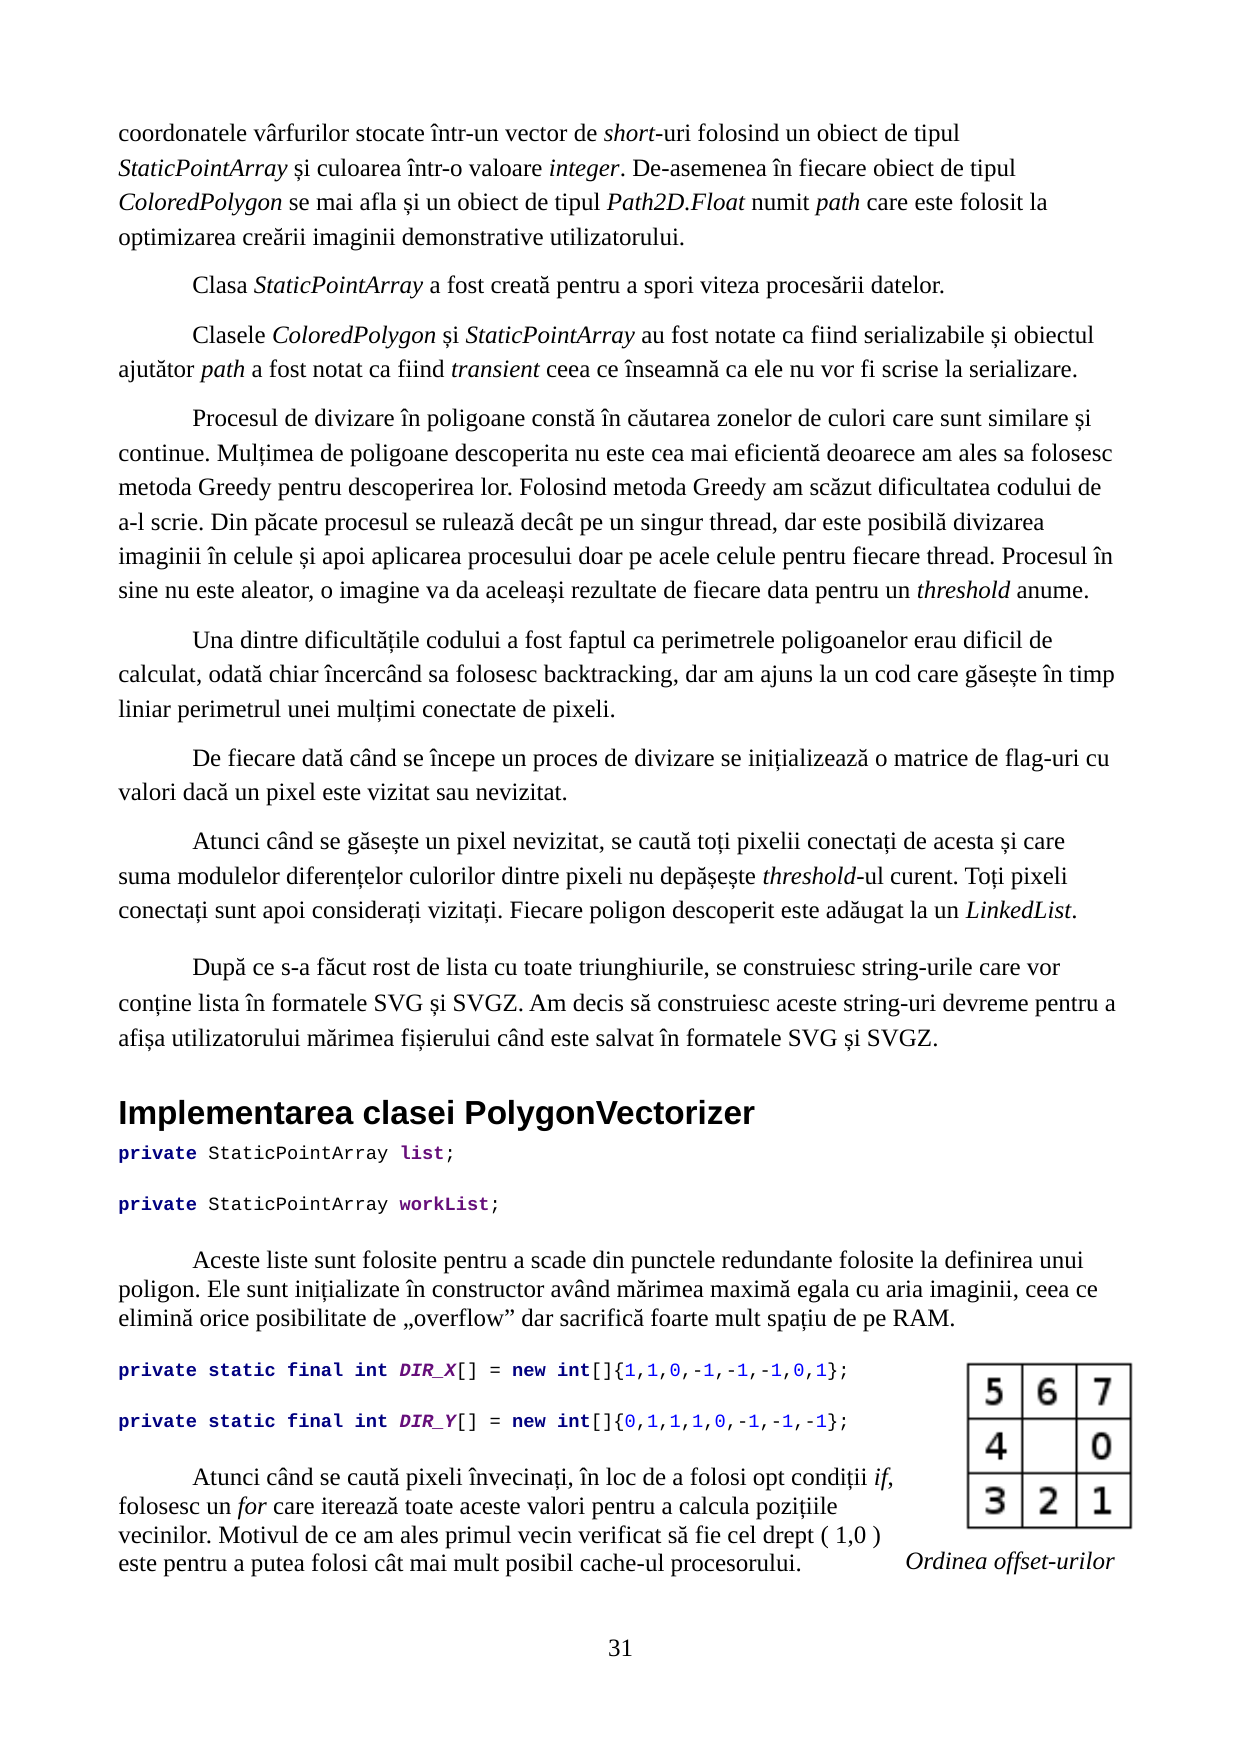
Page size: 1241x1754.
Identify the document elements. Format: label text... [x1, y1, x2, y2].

subtitle Implementarea clasei PolygonVectorizer [118, 1093, 1122, 1131]
text De fiecare dată când se începe un proces de divizare se inițializează o matrice de flag-uri cu valori dacă un pixel este vizitat sau nevizitat. [118, 743, 1122, 806]
text După ce s-a făcut rost de lista cu toate triunghiurile, se construiesc string-urile care vor conține lista în formatele SVG și SVGZ. Am decis să construiesc aceste string-uri devreme pentru a afișa utilizatorului mărimea fișierului când este salvat în formatele SVG și SVGZ. [118, 944, 1122, 1052]
text Ordinea offset-urilor [905, 1546, 1197, 1574]
text private StaticPointArray list; [118, 1144, 1122, 1165]
text Clasele ColoredPolygon și StaticPointArray au fost notate ca fiind serializabile și obiectul ajutător path a fost notat ca fiind transient ceea ce înseamnă ca ele nu vor fi scrise la serializare. [118, 320, 1122, 383]
text Aceste liste sunt folosite pentru a scade din punctele redundante folosite la definirea unui poligon. Ele sunt inițializate în constructor având mărimea maximă egala cu aria imaginii, ceea ce elimină orice posibilitate de „overflow” dar sacrifică foarte mult spațiu de pe RAM. [118, 1245, 1122, 1331]
text Procesul de divizare în poligoane constă în căutarea zonelor de culori care sunt similare și continue. Mulțimea de poligoane descoperita nu este cea mai eficientă deoarece am ales sa folosesc metoda Greedy pentru descoperirea lor. Folosind metoda Greedy am scăzut dificultatea codului de a-l scrie. Din păcate procesul se rulează decât pe un singur thread, dar este posibilă divizarea imaginii în celule și apoi aplicarea procesului doar pe acele celule pentru fiecare thread. Procesul în sine nu este aleator, o imagine va da aceleași rezultate de fiecare data pentru un threshold anume. [118, 403, 1122, 604]
text Atunci când se găsește un pixel nevizitat, se caută toți pixelii conectați de acesta și care suma modulelor diferențelor culorilor dintre pixeli nu depășește threshold-ul curent. Toți pixeli conectați sunt apoi considerați vizitați. Fiecare poligon descoperit este adăugat la un LinkedList. [118, 826, 1122, 924]
text private static final int DIR_Y[] = new int[]{0,1,1,1,0,-1,-1,-1}; [118, 1412, 905, 1433]
text private static final int DIR_X[] = new int[]{1,1,0,-1,-1,-1,0,1}; [118, 1361, 905, 1382]
text [905, 1335, 1197, 1347]
text Una dintre dificultățile codului a fost faptul ca perimetrele poligoanelor erau dificil de calculat, odată chiar încercând sa folosesc backtracking, dar am ajuns la un cod care găsește în timp liniar perimetrul unei mulțimi conectate de pixeli. [118, 625, 1122, 722]
picture [905, 1347, 1197, 1546]
text coordonatele vârfurilor stocate într-un vector de short-uri folosind un obiect de tipul StaticPointArray și culoarea într-o valoare integer. De-asemenea în fiecare obiect de tipul ColoredPolygon se mai afla și un obiect de tipul Path2D.Float numit path care este folosit la optimizarea creării imaginii demonstrative utilizatorului. [118, 118, 1122, 250]
text Atunci când se caută pixeli învecinați, în loc de a folosi opt condiții if, folosesc un for care iterează toate aceste valori pentru a calcula pozițiile vecinilor. Motivul de ce am ales primul vecin verificat să fie cel drept ( 1,0 ) este pentru a putea folosi cât mai mult posibil cache-ul procesorului. [118, 1462, 1122, 1577]
text private StaticPointArray workList; [118, 1194, 1122, 1216]
text Clasa StaticPointArray a fost creată pentru a spori viteza procesării datelor. [118, 271, 1122, 299]
